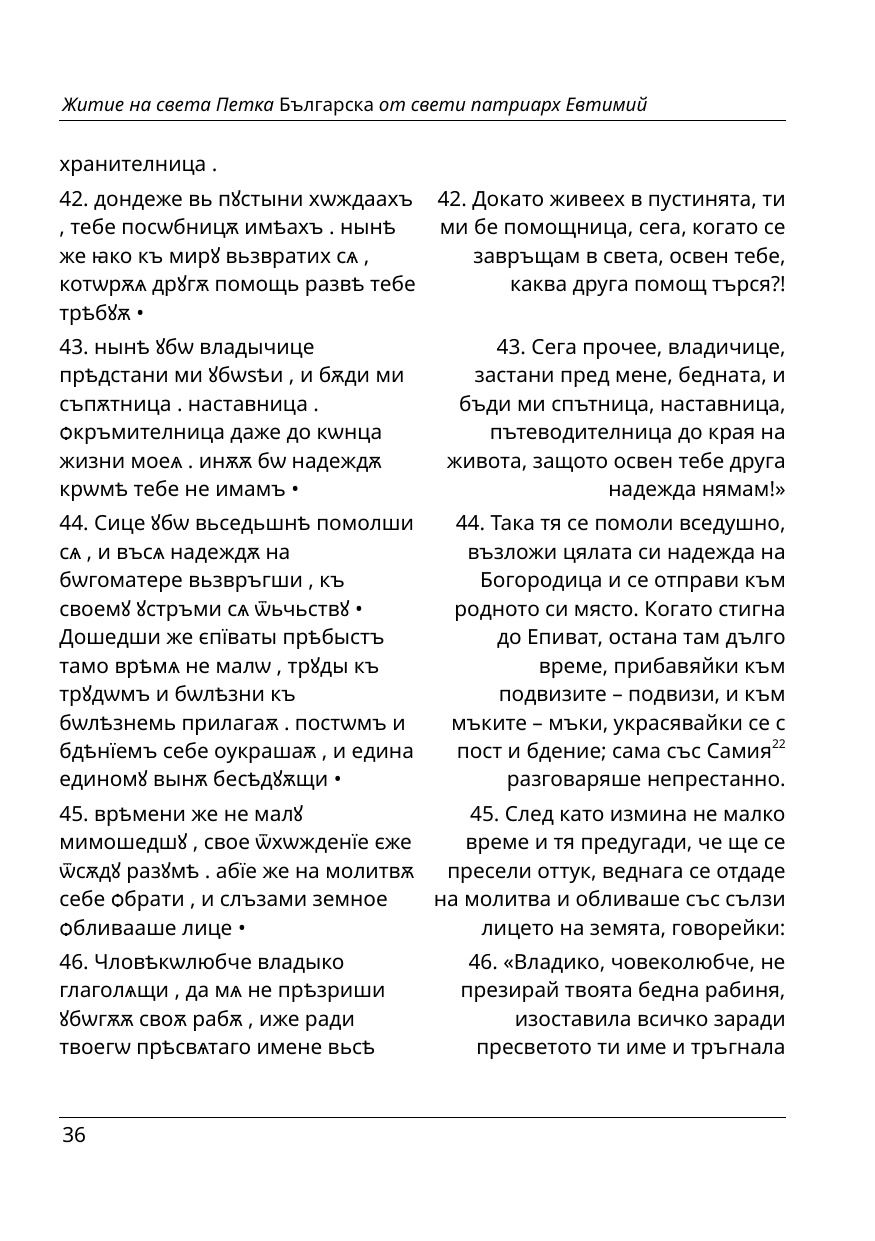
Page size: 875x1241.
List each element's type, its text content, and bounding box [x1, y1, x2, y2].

table_cell 46. «Владико, човеколюбче, не презирай твоята бедна рабиня, изоставила всичко заради пресветото ти име и тръгнала [422, 947, 786, 1061]
table_cell 42. дондеже вь пꙋстыни хѡждаахъ , тебе посѡбницѫ имѣахъ . нынѣ же ꙗко къ мирꙋ вьзвратих сѧ , котѡрѫѧ дрꙋгѫ помощь развѣ тебе трѣбꙋѫ • [59, 184, 422, 332]
table_cell хранителница . [59, 150, 422, 184]
table_cell 42. Докато живеех в пустинята, ти ми бе помощница, сега, когато се завръщам в света, освен тебе, каква друга помощ търся?! [422, 184, 786, 332]
table_cell 43. Сега прочее, владичице, застани пред мене, бедната, и бъди ми спътница, наставница, пътеводителница до края на живота, защото освен тебе друга надежда нямам!» [422, 332, 786, 508]
table_cell 44. Така тя се помоли вседушно, възложи цялата си надежда на Богородица и се отправи към родното си място. Когато стигна до Епиват, остана там дълго време, прибавяйки към подвизите – подвизи, и към мъките – мъки, украсявайки се с пост и бдение; сама със Самия22 разговаряше непрестанно. [422, 509, 786, 799]
table_cell 45. След като измина не малко време и тя предугади, че ще се пресели оттук, веднага се отдаде на молитва и обливаше със сълзи лицето на земята, говорейки: [422, 799, 786, 947]
table_cell [422, 150, 786, 184]
table_cell 43. нынѣ ꙋбѡ владычице прѣдстани ми ꙋбѡѕѣи , и бѫди ми съпѫтница . наставница . ѻкръмителница даже до кѡнца жизни моеѧ . инѫѫ бѡ надеждѫ крѡмѣ тебе не имамъ • [59, 332, 422, 508]
table_cell 46. Чловѣкѡлюбче владыко глаголѧщи , да мѧ не прѣзриши ꙋбѡгѫѫ своѫ рабѫ , иже ради твоегѡ прѣсвѧтаго имене вьсѣ [59, 947, 422, 1061]
table_cell 45. врѣмени же не малꙋ мимошедшꙋ , свое ѿхѡжденїе єже ѿсѫдꙋ разꙋмѣ . абїе же на молитвѫ себе ѻбрати , и слъзами земное ѻбливааше лице • [59, 799, 422, 947]
table_cell 44. Сице ꙋбѡ вьседьшнѣ помолши сѧ , и въсѧ надеждѫ на бѡгоматере вьзвръгши , къ своемꙋ ꙋстръми сѧ ѿьчьствꙋ • Дошедши же єпїваты прѣбыстъ тамо врѣмѧ не малѡ , трꙋды къ трꙋдѡмъ и бѡлѣзни къ бѡлѣзнемь прилагаѫ . постѡмъ и бдѣнїемъ себе оукрашаѫ , и едина единомꙋ вынѫ бесѣдꙋѫщи • [59, 509, 422, 799]
